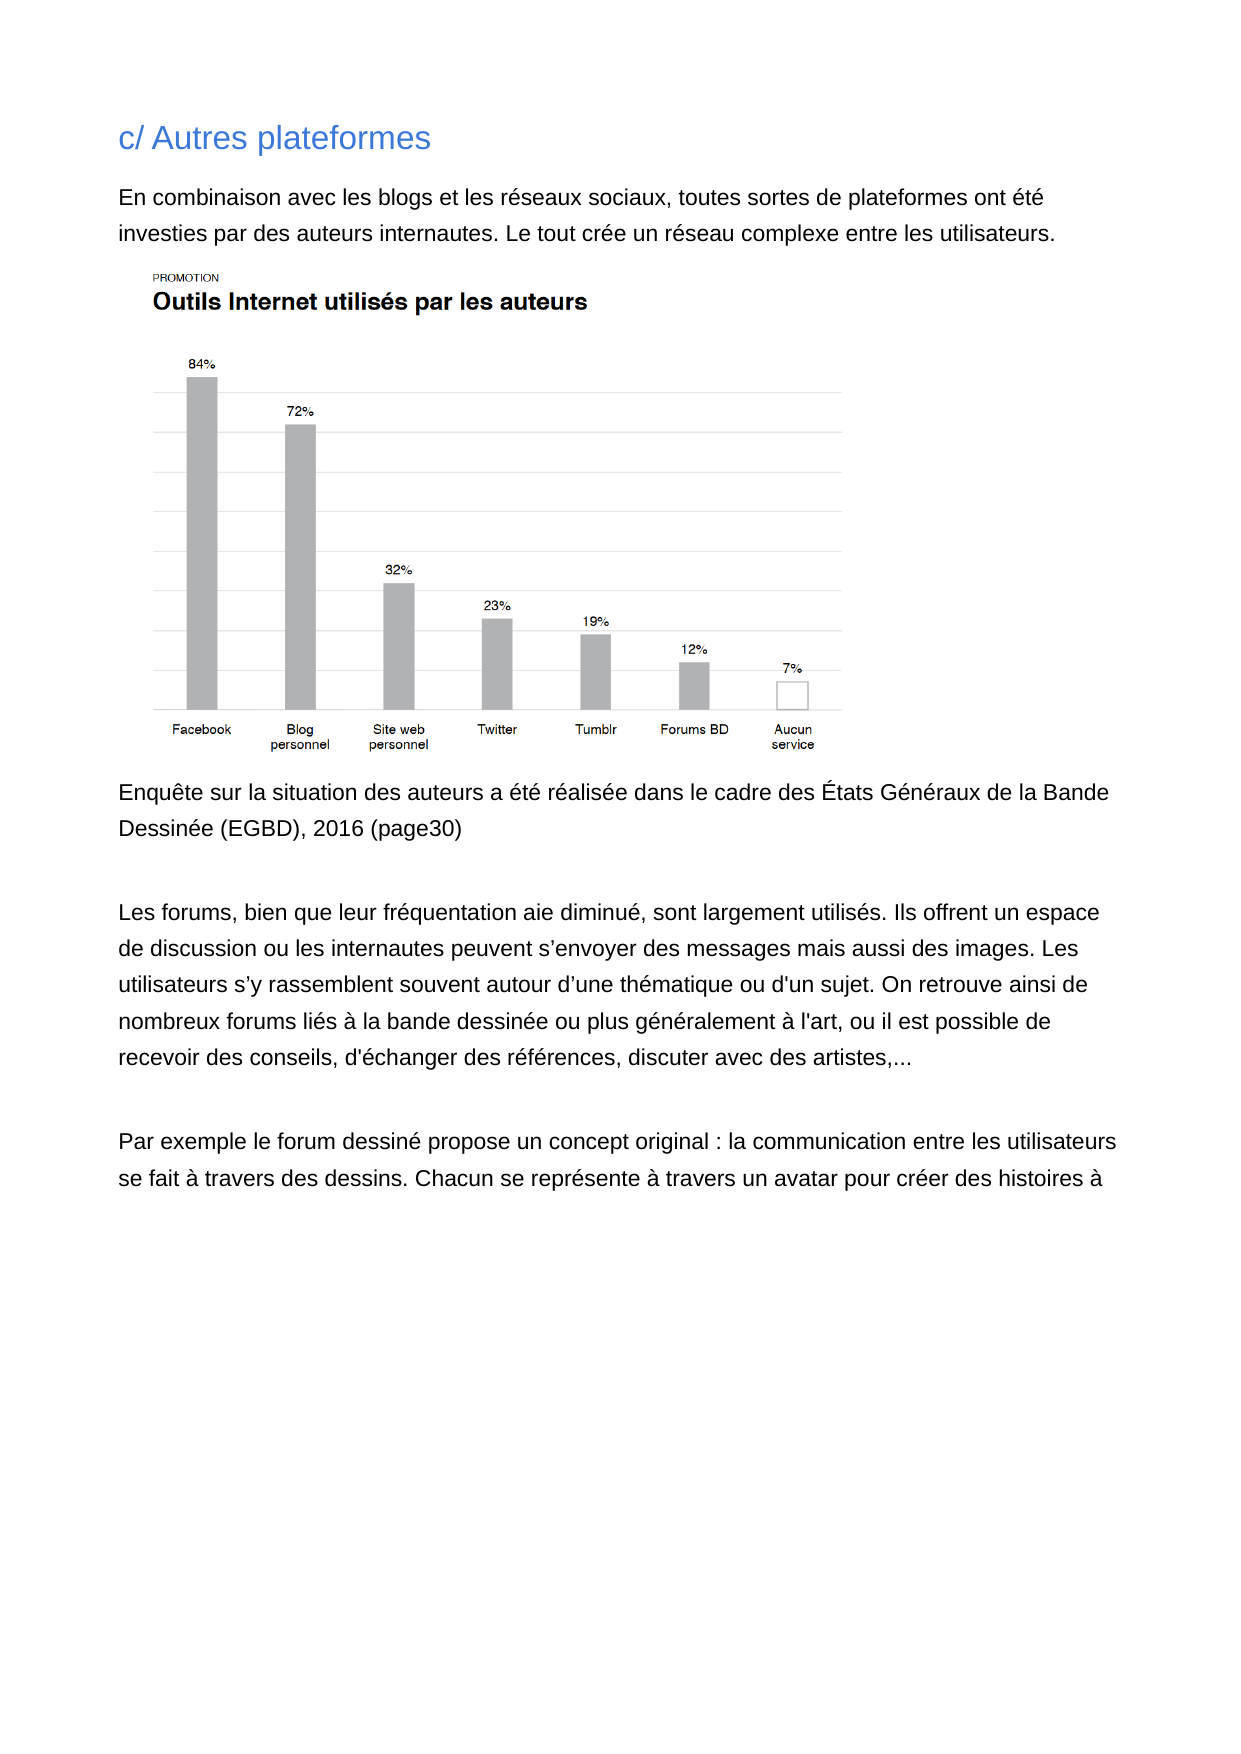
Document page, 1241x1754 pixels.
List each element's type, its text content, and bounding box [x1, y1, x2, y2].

text Par exemple le forum dessiné propose un concept original : la communication entre les utilisateurs se fait à travers des dessins. Chacun se représente à travers un avatar pour créer des histoires à [118, 1128, 1122, 1191]
subtitle c/ Autres plateformes [118, 118, 1122, 157]
picture [118, 256, 871, 768]
text En combinaison avec les blogs et les réseaux sociaux, toutes sortes de plateformes ont été investies par des auteurs internautes. Le tout crée un réseau complexe entre les utilisateurs. [118, 184, 1122, 246]
text Enquête sur la situation des auteurs a été réalisée dans le cadre des États Généraux de la Bande Dessinée (EGBD), 2016 (page30) [118, 778, 1122, 841]
text Les forums, bien que leur fréquentation aie diminué, sont largement utilisés. Ils offrent un espace de discussion ou les internautes peuvent s’envoyer des messages mais aussi des images. Les utilisateurs s’y rassemblent souvent autour d’une thématique ou d'un sujet. On retrouve ainsi de nombreux forums liés à la bande dessinée ou plus généralement à l'art, ou il est possible de recevoir des conseils, d'échanger des références, discuter avec des artistes,... [118, 899, 1122, 1071]
